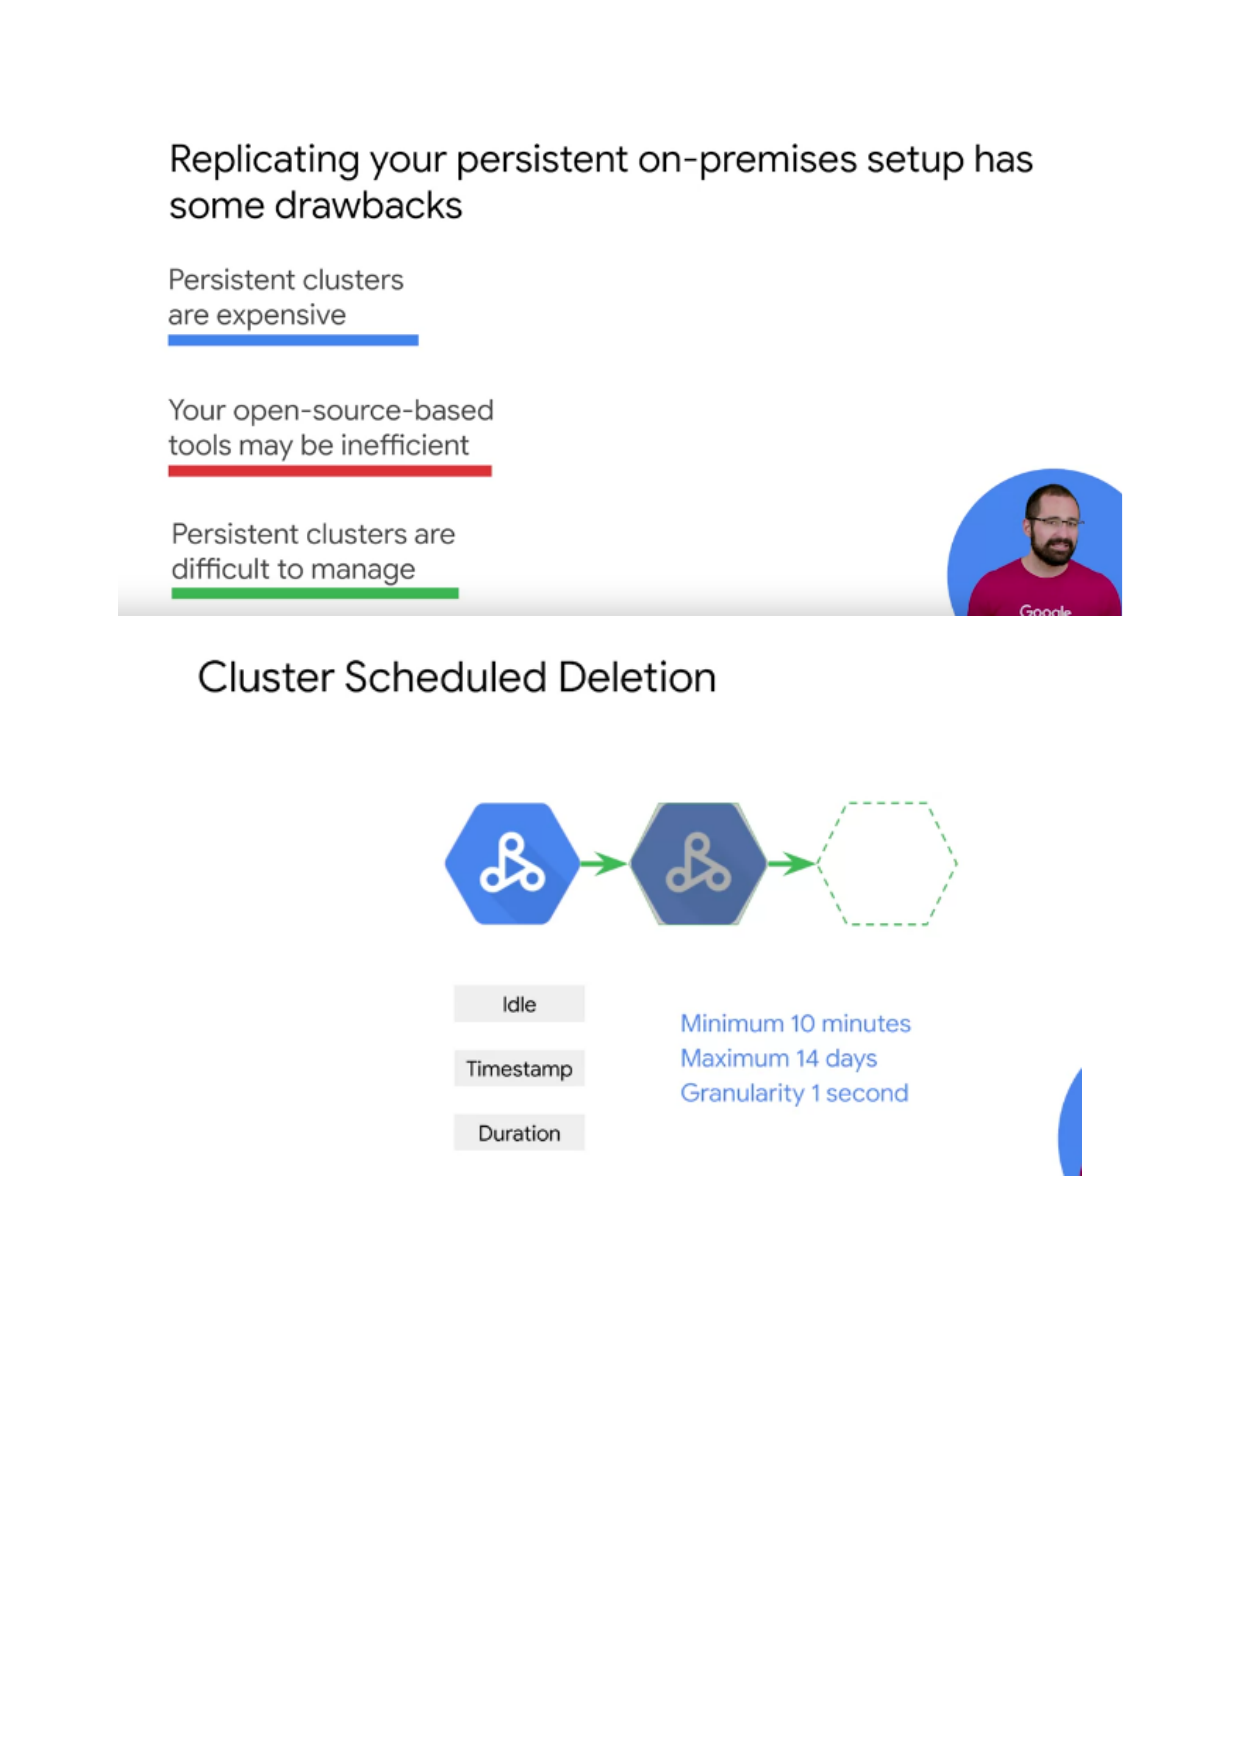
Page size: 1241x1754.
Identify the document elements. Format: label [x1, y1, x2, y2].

picture [118, 118, 1123, 616]
picture [158, 643, 1082, 1176]
